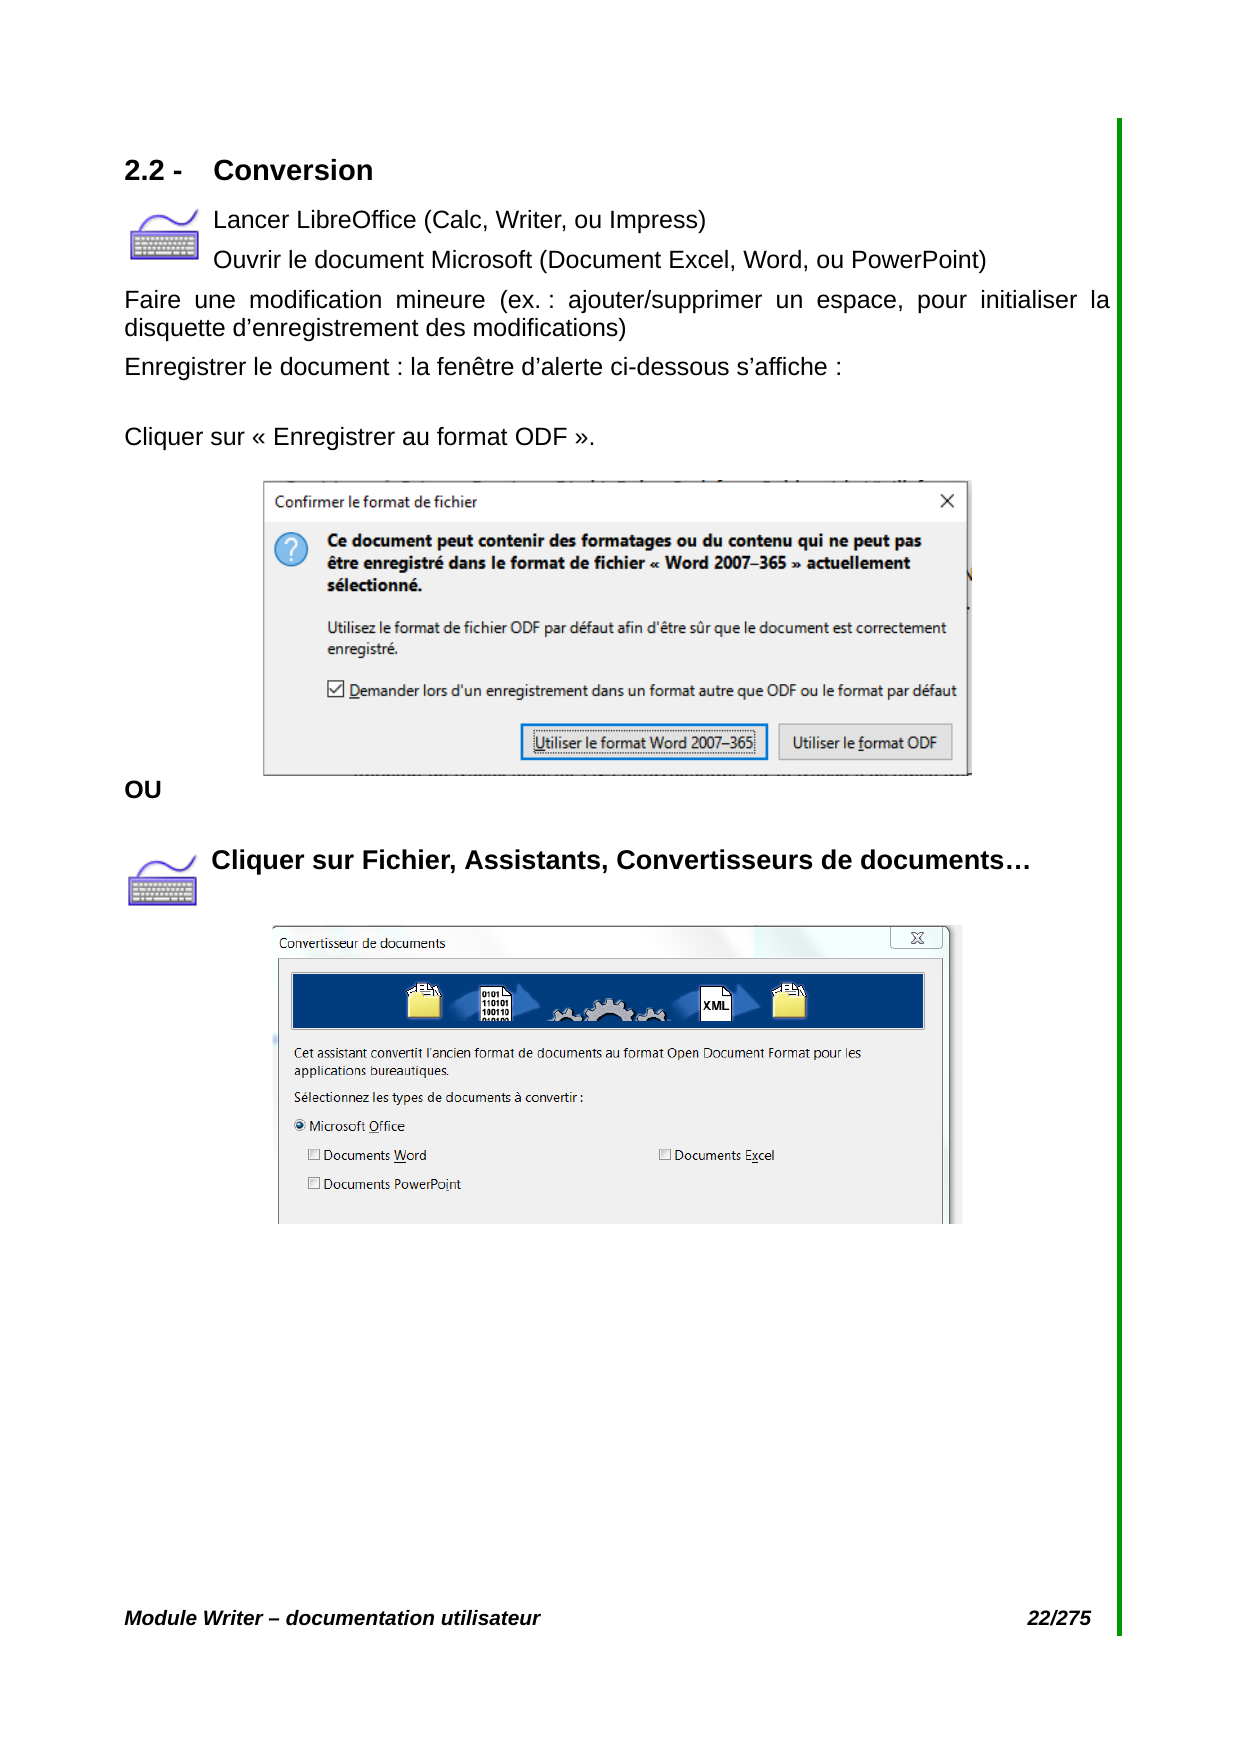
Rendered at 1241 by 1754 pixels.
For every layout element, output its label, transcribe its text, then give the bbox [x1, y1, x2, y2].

text Lancer LibreOffice (Calc, Writer, ou Impress) [202, 206, 1111, 234]
text Faire une modification mineure (ex. : ajouter/supprimer un espace, pour initialiser la disquette d’enregistrement des modifications) [124, 286, 1111, 341]
text OU [124, 504, 1111, 803]
text Ouvrir le document Microsoft (Document Excel, Word, ou PowerPoint) [202, 246, 1111, 274]
text Cliquer sur Fichier, Assistants, Convertisseurs de documents… [200, 845, 1111, 875]
picture [263, 480, 972, 776]
picture [126, 199, 202, 274]
picture [124, 844, 200, 920]
subtitle Conversion [124, 153, 1111, 186]
text Cliquer sur « Enregistrer au format ODF ». [124, 422, 1111, 450]
text Enregistrer le document : la fenêtre d’alerte ci-dessous s’affiche : [124, 353, 1111, 381]
picture [272, 925, 963, 1224]
